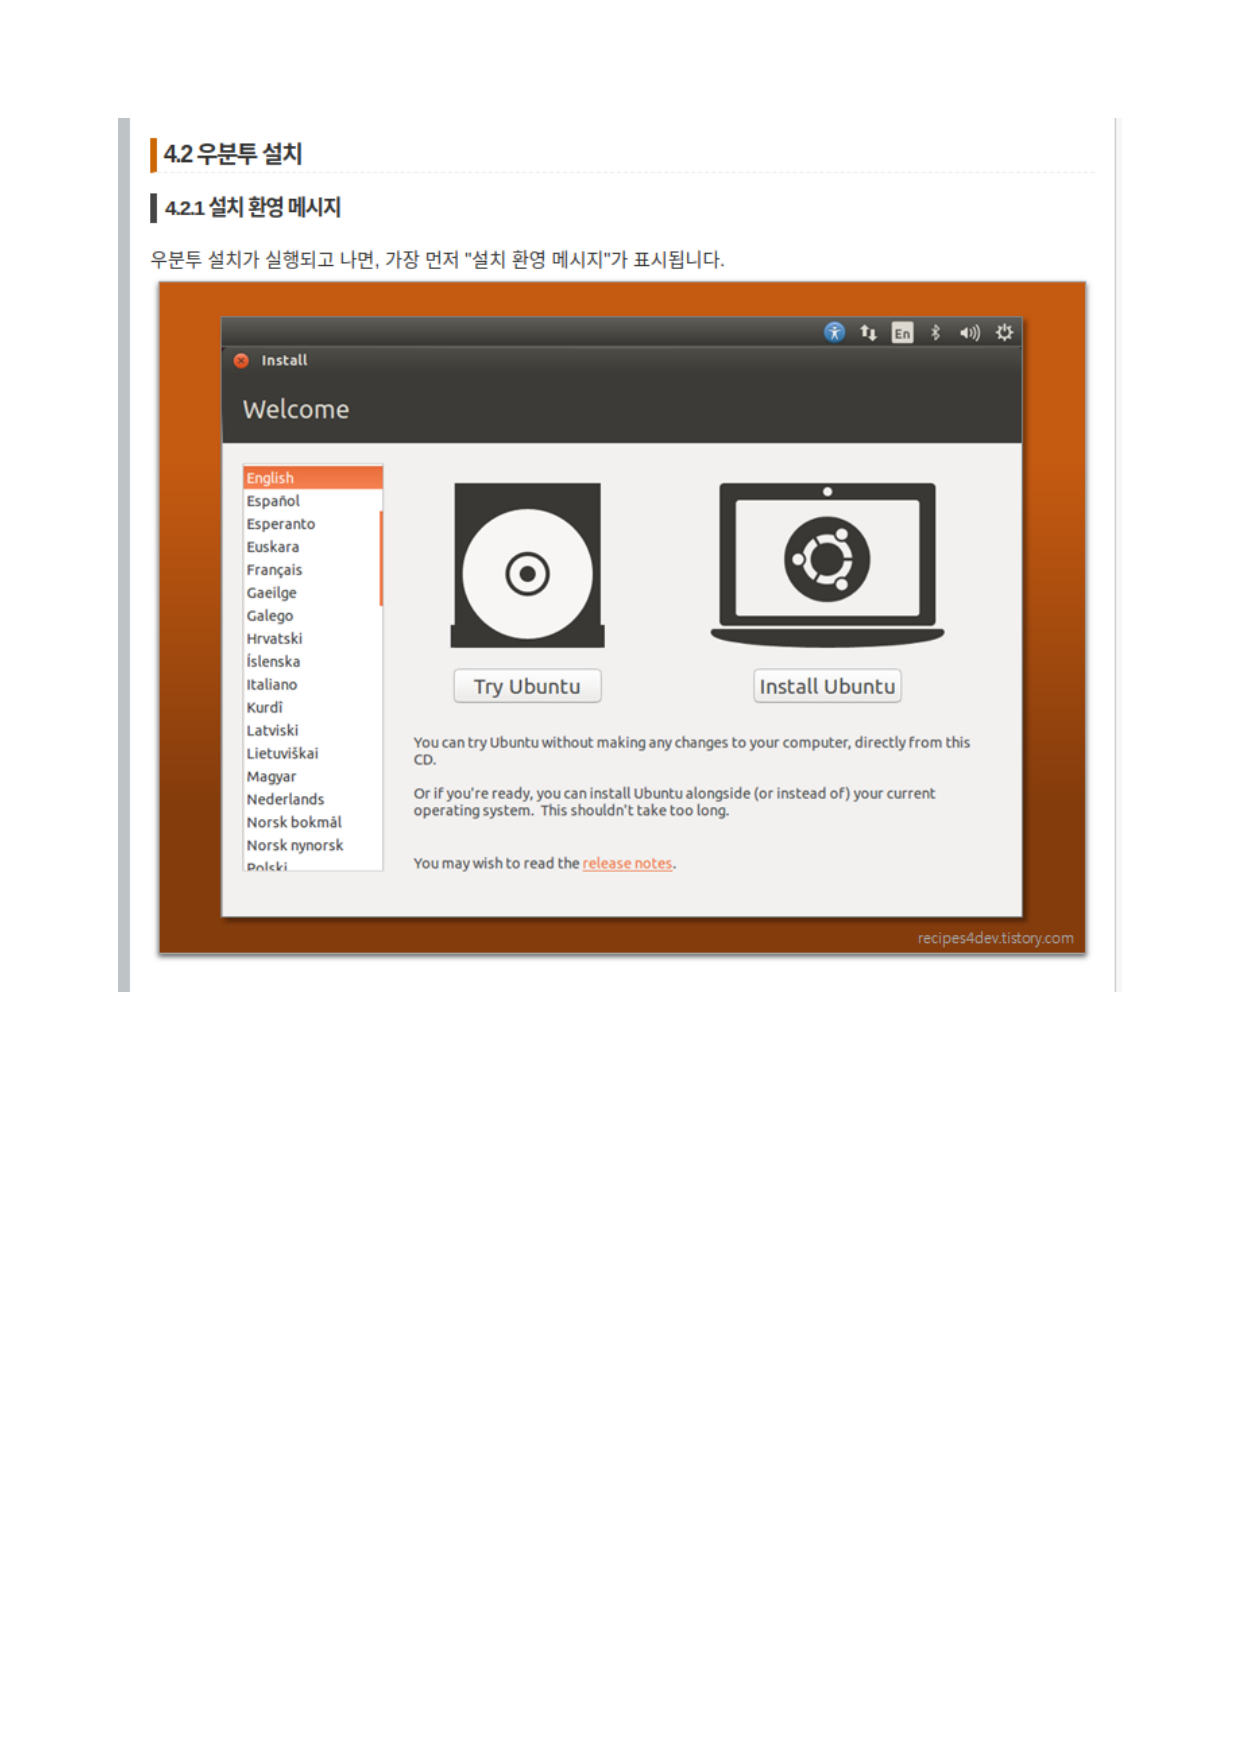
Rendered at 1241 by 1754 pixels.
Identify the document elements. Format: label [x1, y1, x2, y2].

picture [118, 118, 1123, 992]
